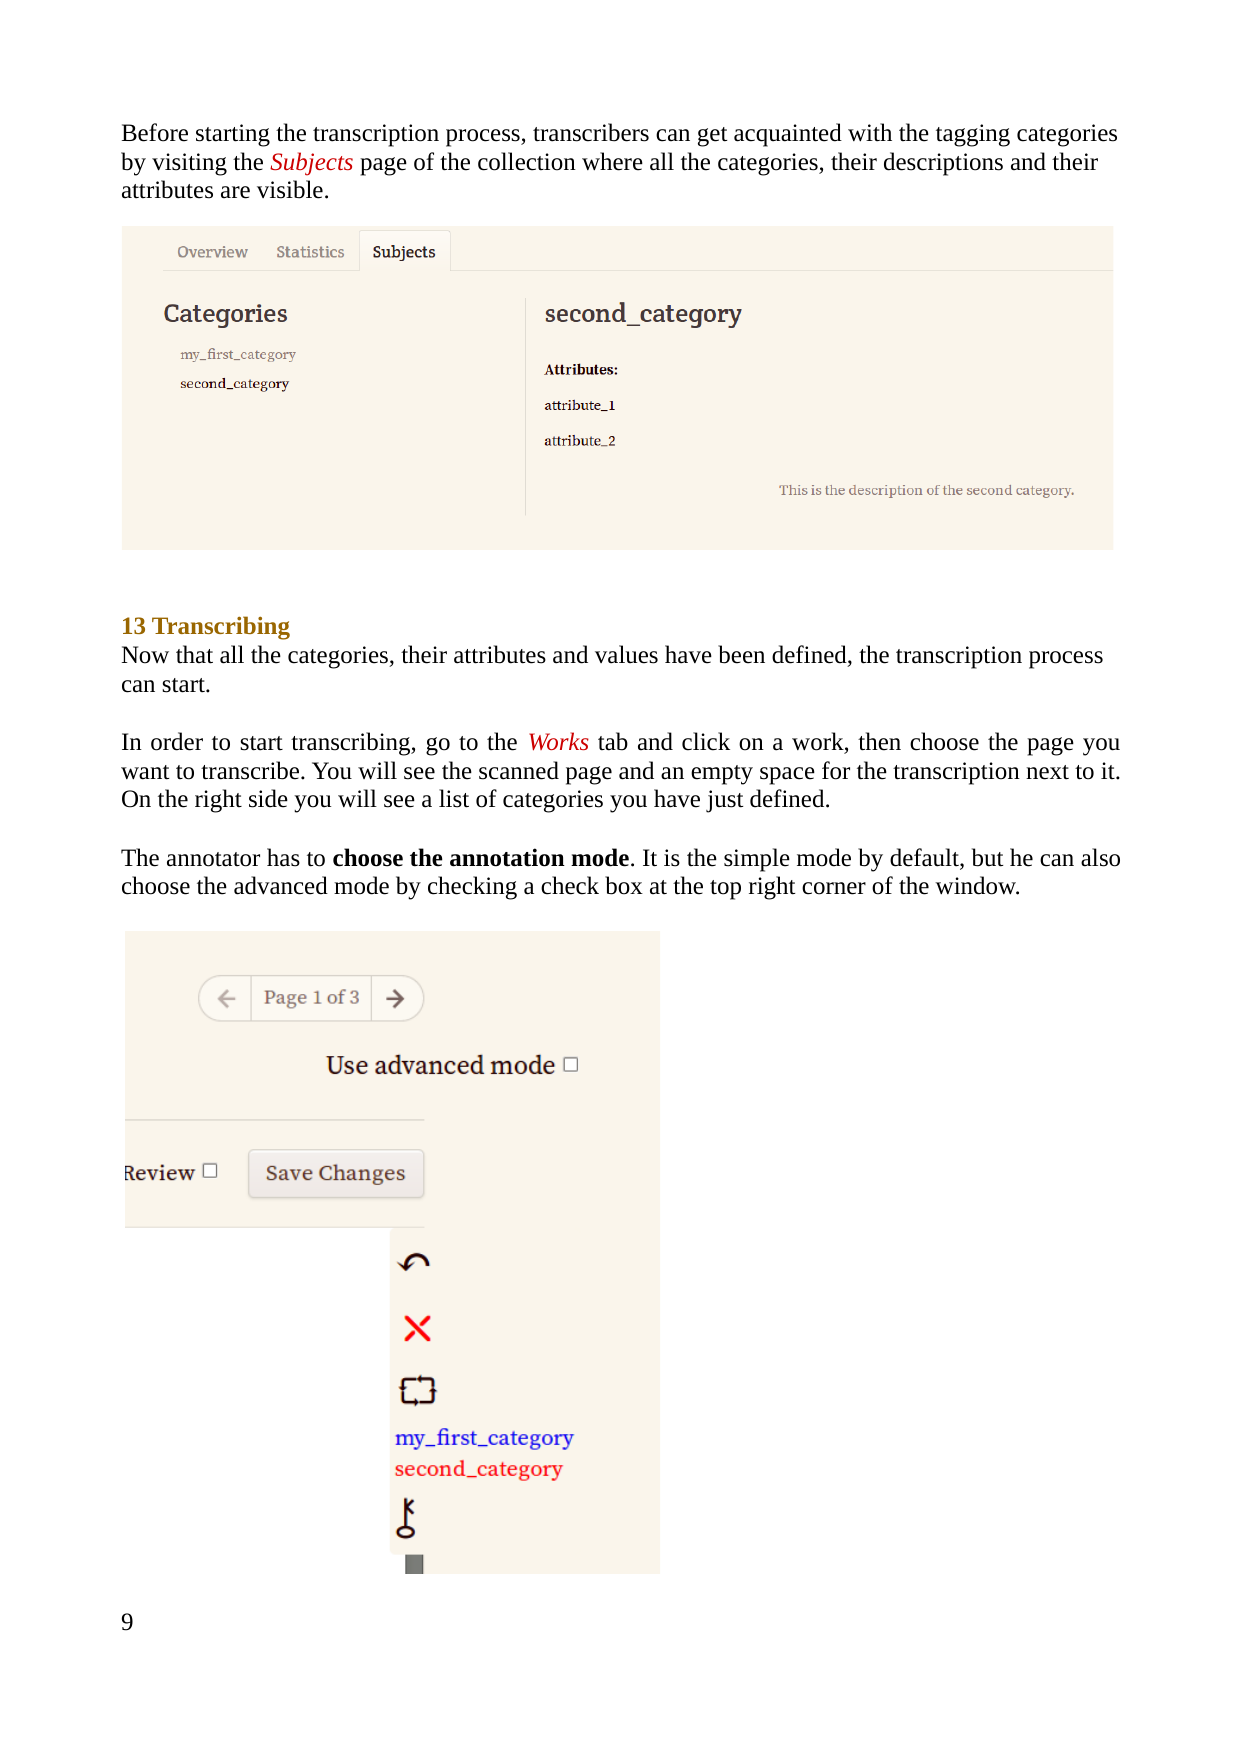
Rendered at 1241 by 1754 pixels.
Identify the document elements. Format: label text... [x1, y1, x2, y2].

text In order to start transcribing, go to the Works tab and click on a work, then choose the page you want to transcribe. You will see the scanned page and an empty space for the transcription next to it. On the right side you will see a list of categories you have just defined. [121, 727, 1122, 813]
picture [940, 226, 1114, 550]
text 13 Transcribing Now that all the categories, their attributes and values have been defined, the transcription process can start. [121, 611, 1122, 697]
text Before starting the transcription process, transcribers can get acquainted with the tagging categories by visiting the Subjects page of the collection where all the categories, their descriptions and their attributes are visible. [121, 118, 1122, 204]
text The annotator has to choose the annotation mode. It is the simple mode by default, but he can also choose the advanced mode by checking a check box at the top right corner of the window. [121, 843, 1122, 900]
picture [656, 931, 661, 1574]
